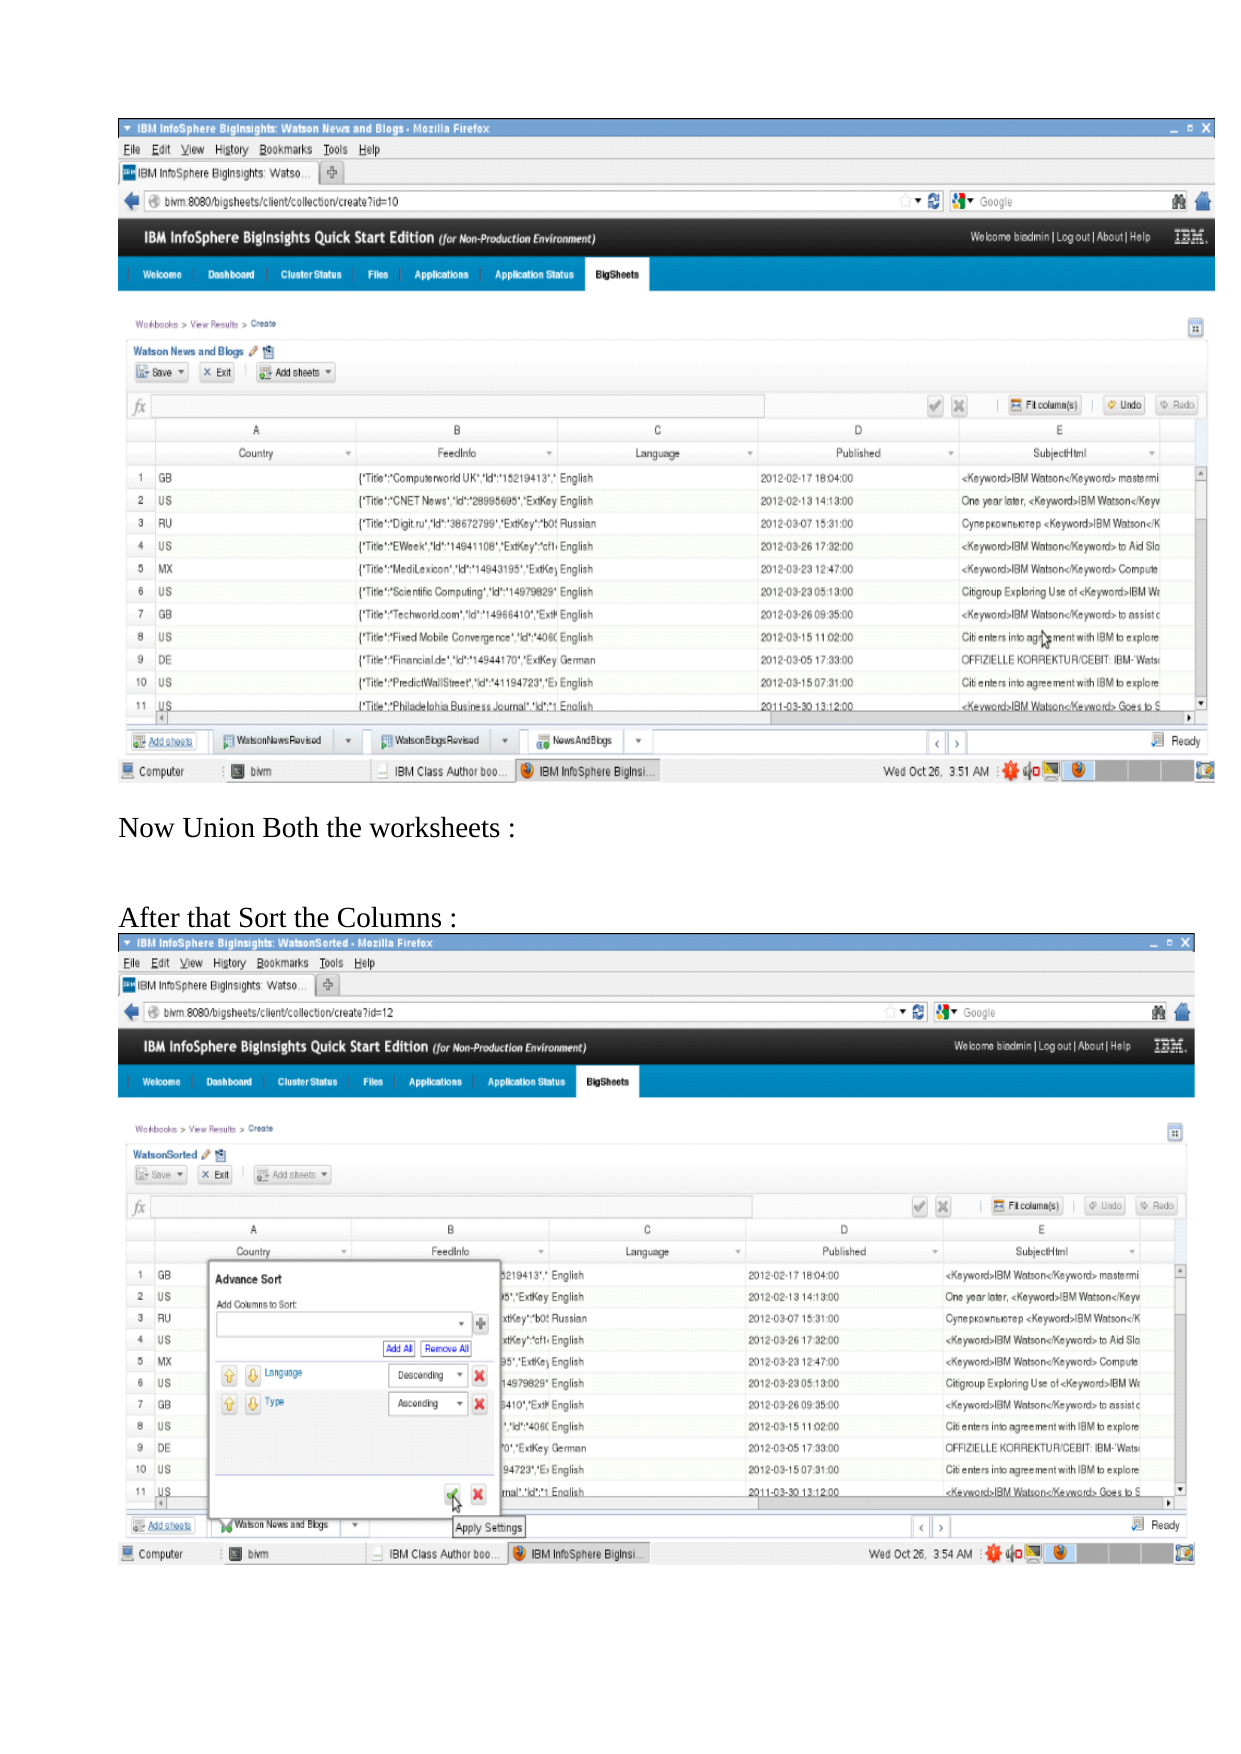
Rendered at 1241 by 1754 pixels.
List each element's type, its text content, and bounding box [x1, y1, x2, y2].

text After that Sort the Columns : [118, 900, 1122, 933]
text Now Union Both the worksheets : [118, 810, 1122, 844]
